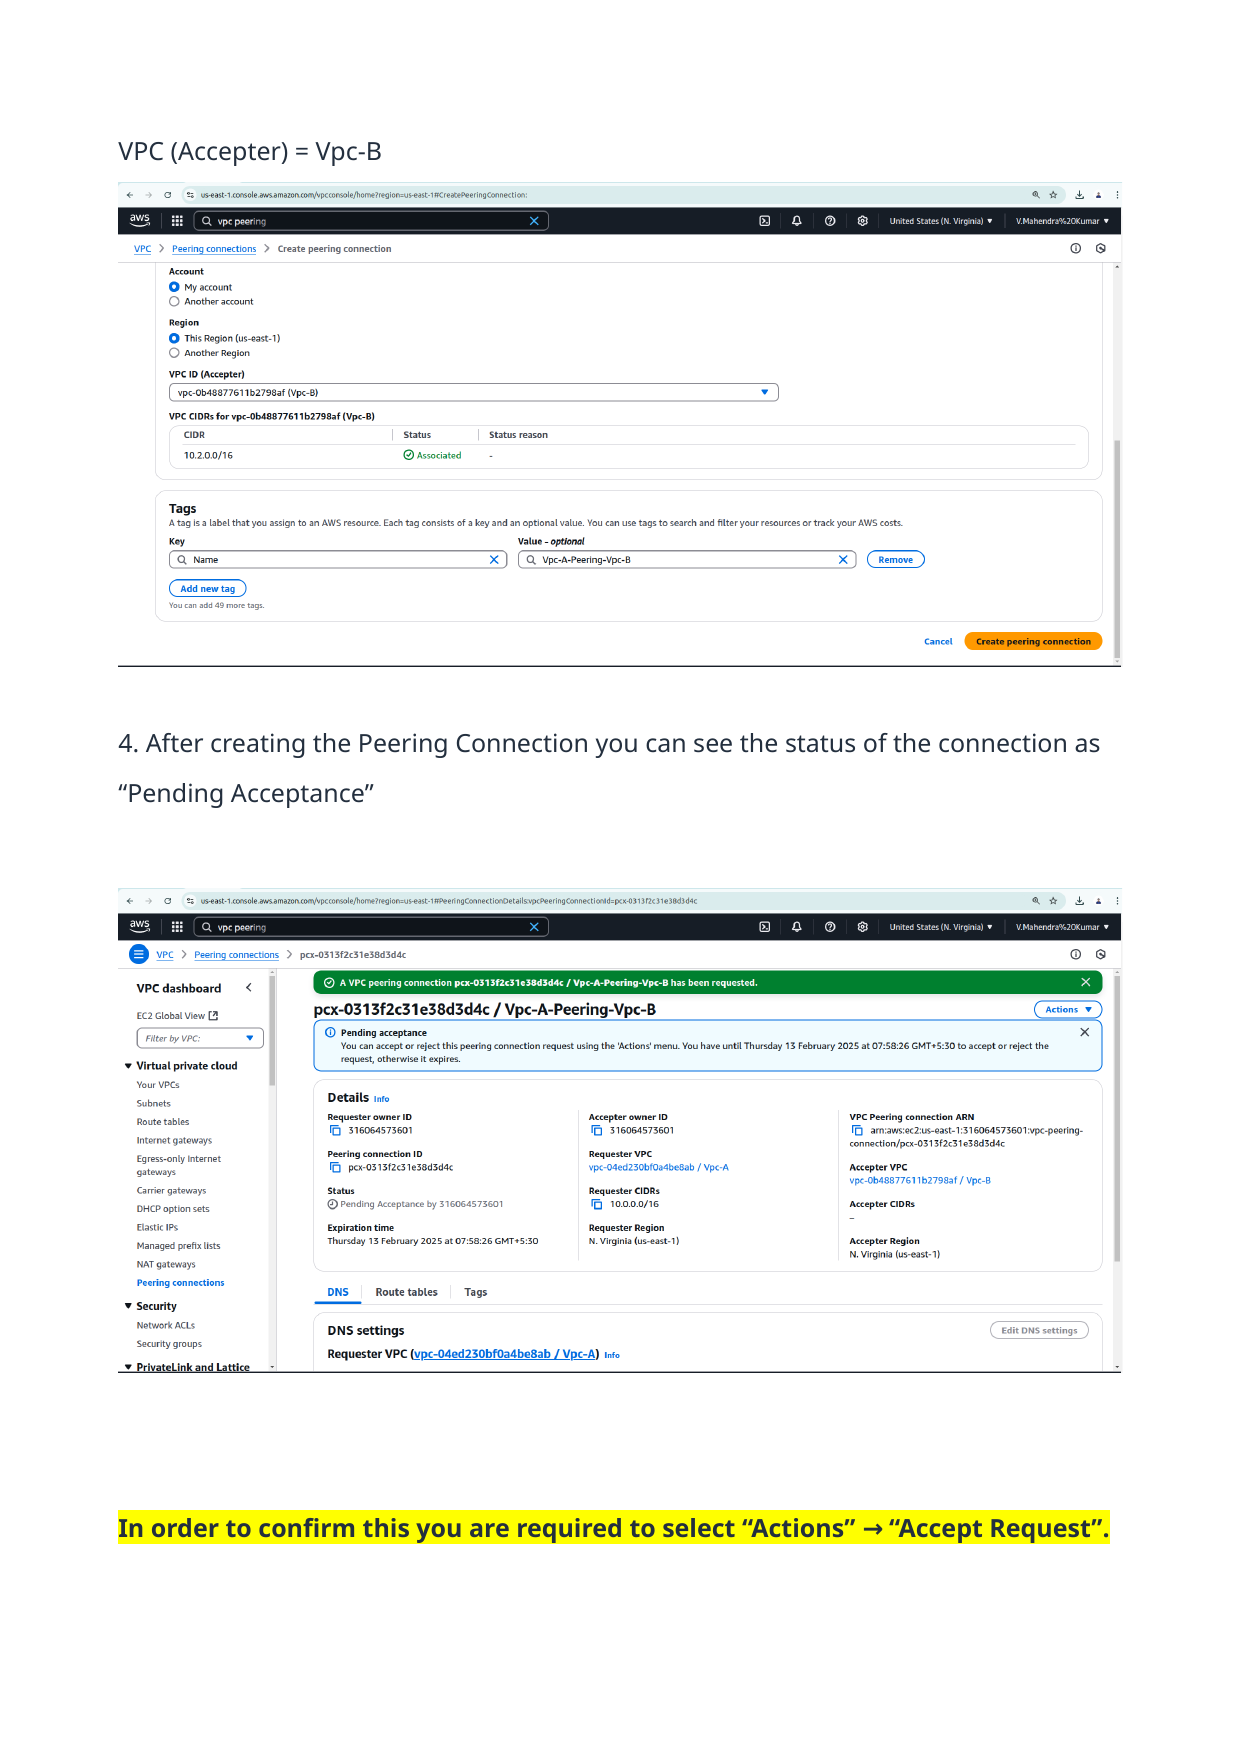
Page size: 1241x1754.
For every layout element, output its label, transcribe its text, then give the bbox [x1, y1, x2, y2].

text In order to confirm this you are required to select “Actions” → “Accept Request”. [118, 1494, 1122, 1544]
text VPC (Accepter) = Vpc-B [118, 118, 1122, 168]
picture [118, 182, 1123, 667]
picture [118, 888, 1123, 1373]
text 4. After creating the Peering Connection you can see the status of the connection as “Pending Acceptance” [118, 710, 1122, 810]
